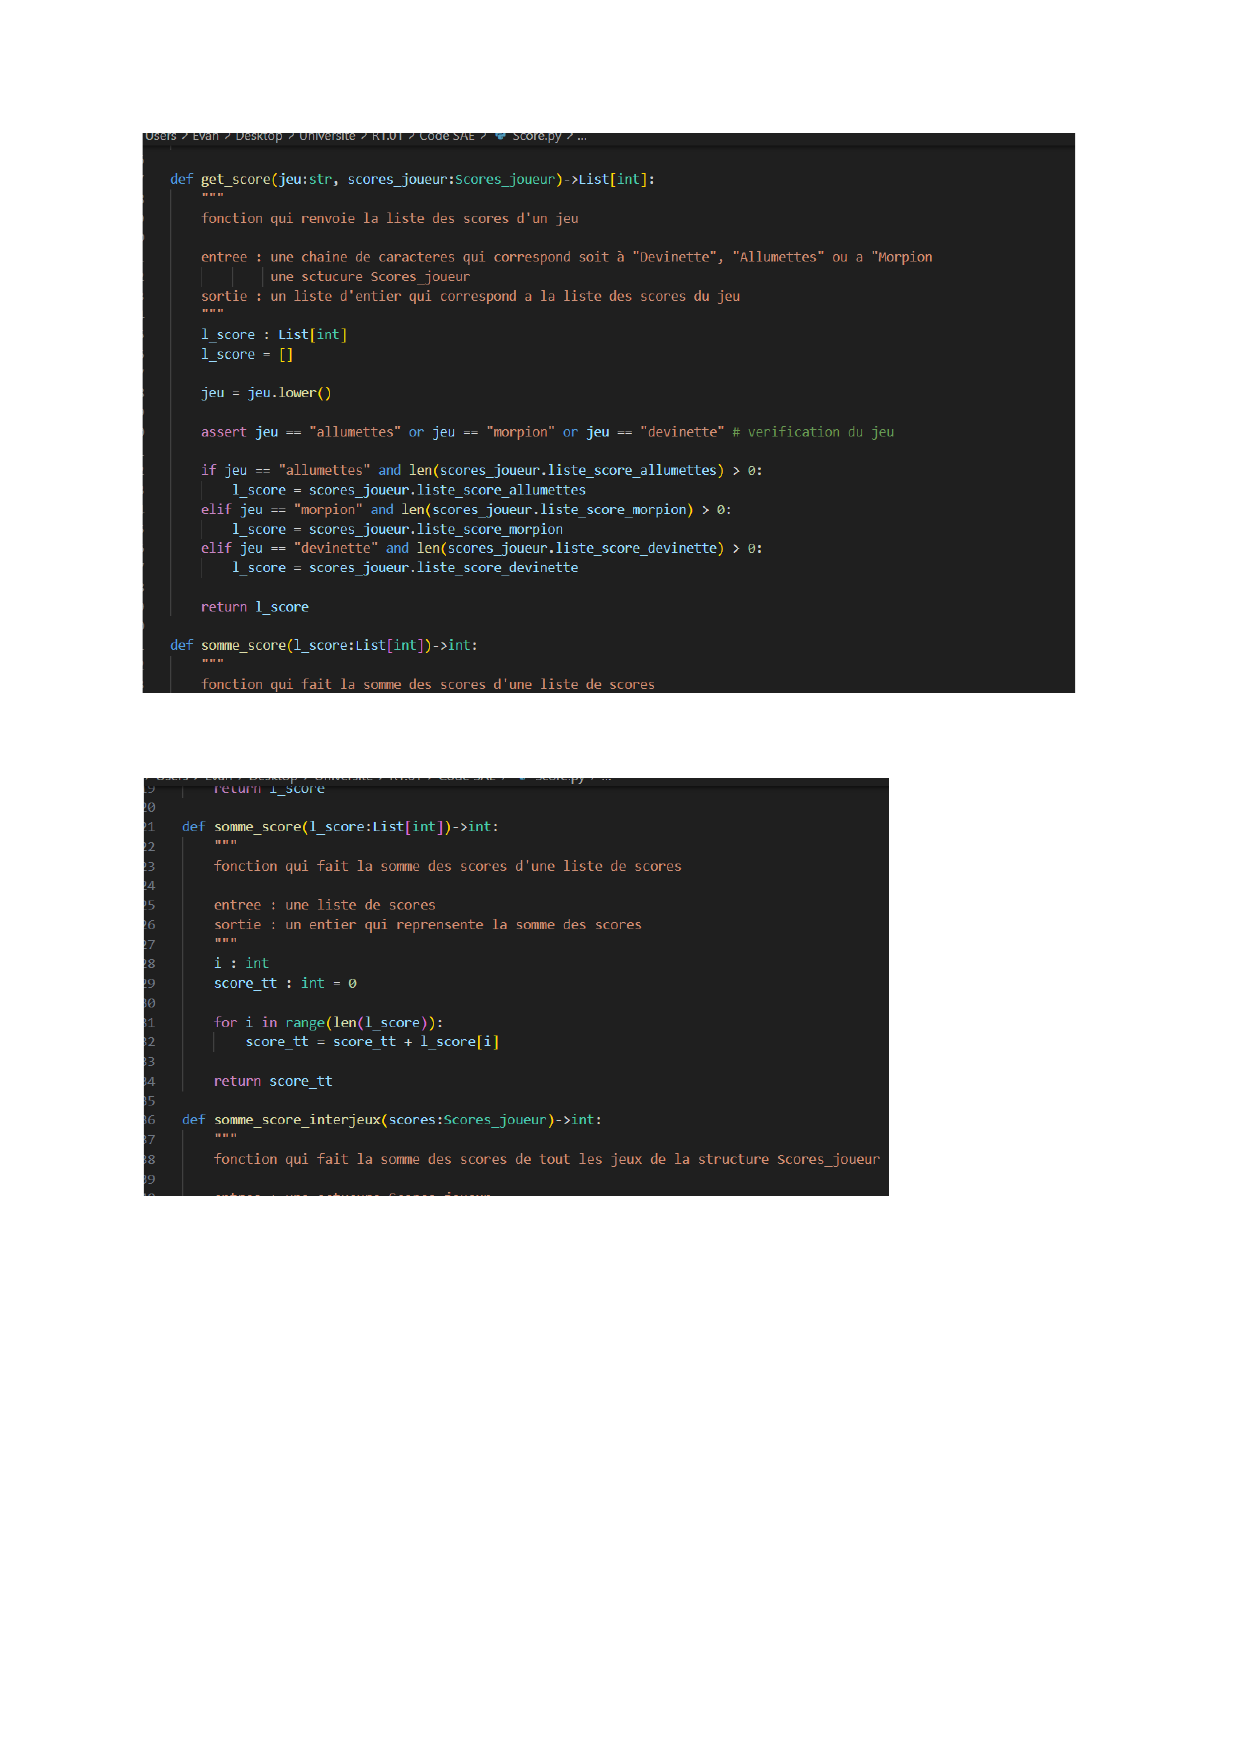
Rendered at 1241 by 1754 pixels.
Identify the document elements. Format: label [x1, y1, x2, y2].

picture [142, 133, 568, 693]
picture [143, 778, 290, 1196]
